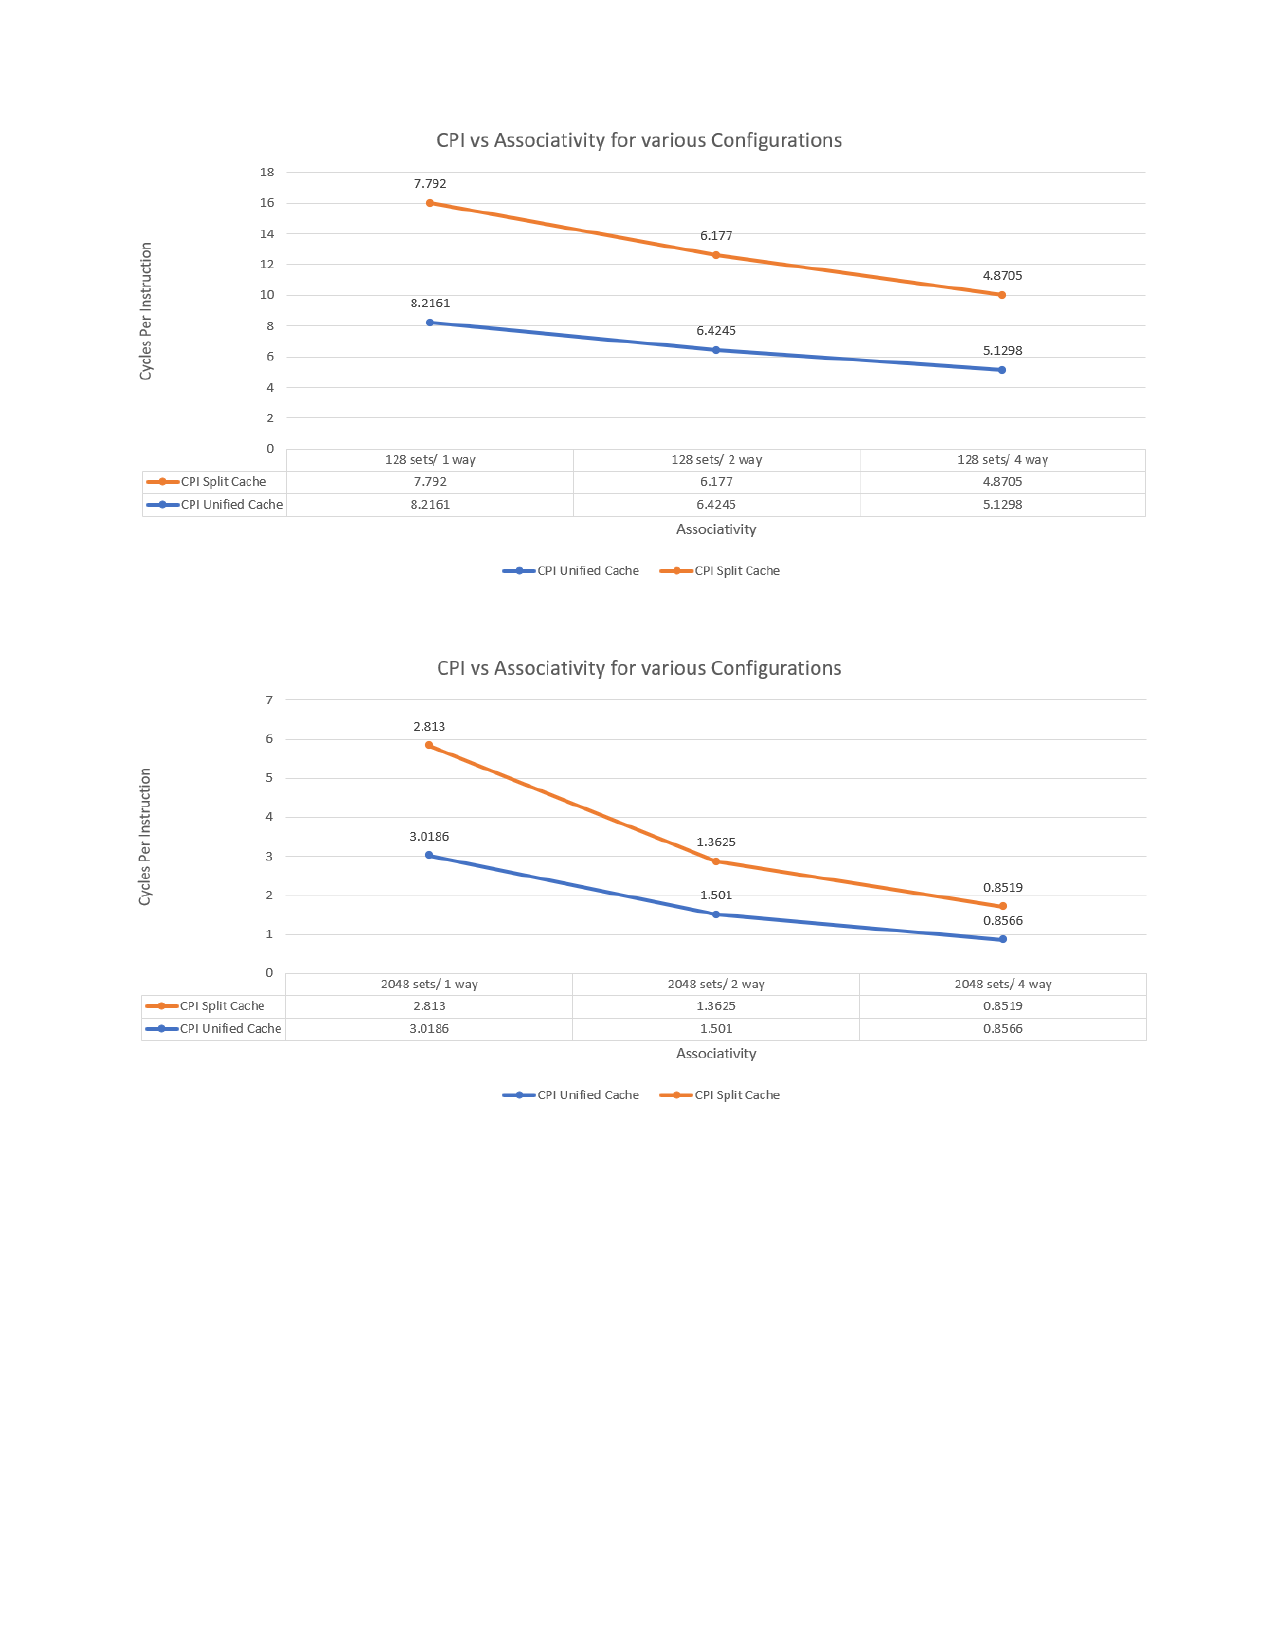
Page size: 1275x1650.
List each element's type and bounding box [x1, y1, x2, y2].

picture [118, 118, 1157, 585]
picture [118, 645, 1157, 1111]
